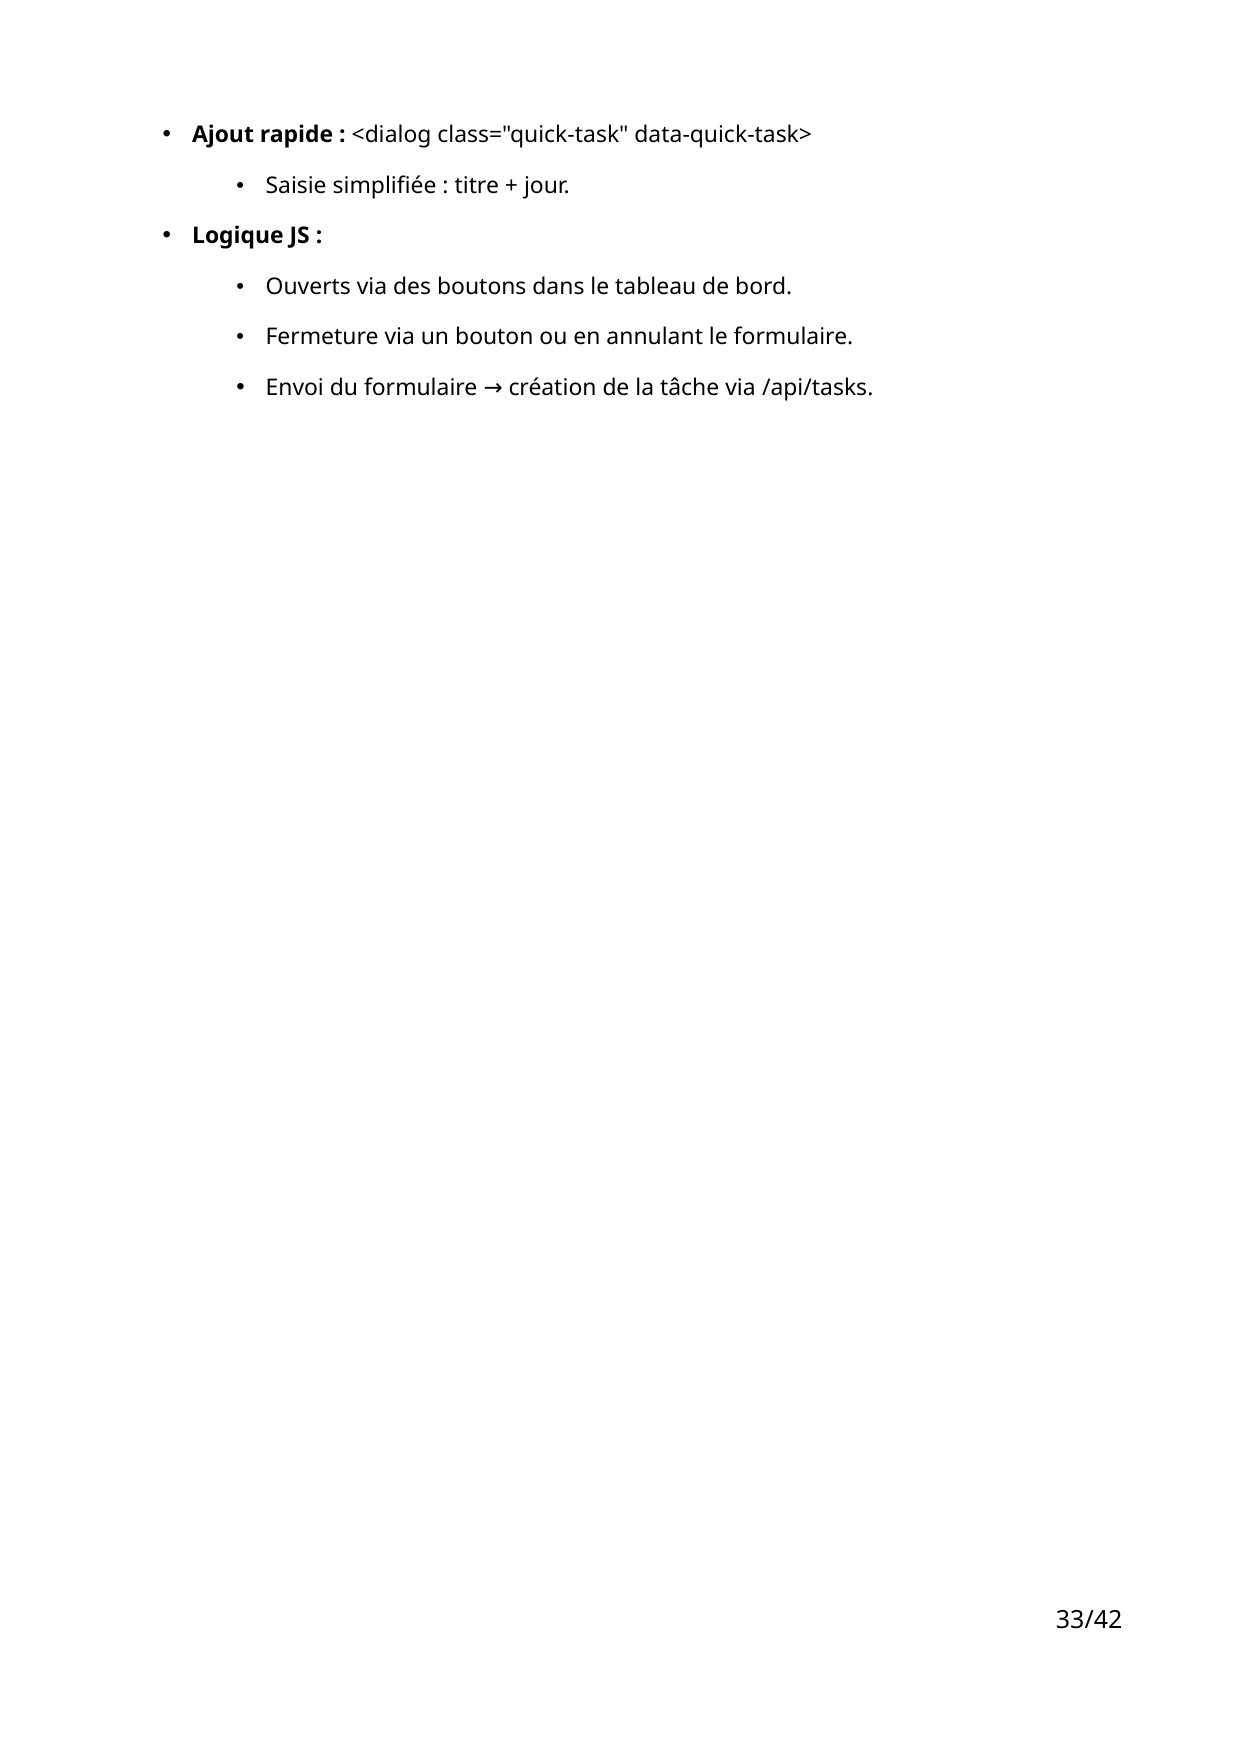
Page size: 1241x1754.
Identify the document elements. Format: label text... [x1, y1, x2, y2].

list Envoi du formulaire → création de la tâche via /api/tasks. [236, 371, 1122, 402]
list Saisie simplifiée : titre + jour. [236, 169, 1122, 200]
list Ajout rapide : <dialog class="quick-task" data-quick-task> [162, 118, 1122, 149]
list Logique JS : [162, 219, 1122, 250]
list Ouverts via des boutons dans le tableau de bord. [236, 270, 1122, 301]
list Fermeture via un bouton ou en annulant le formulaire. [236, 320, 1122, 351]
